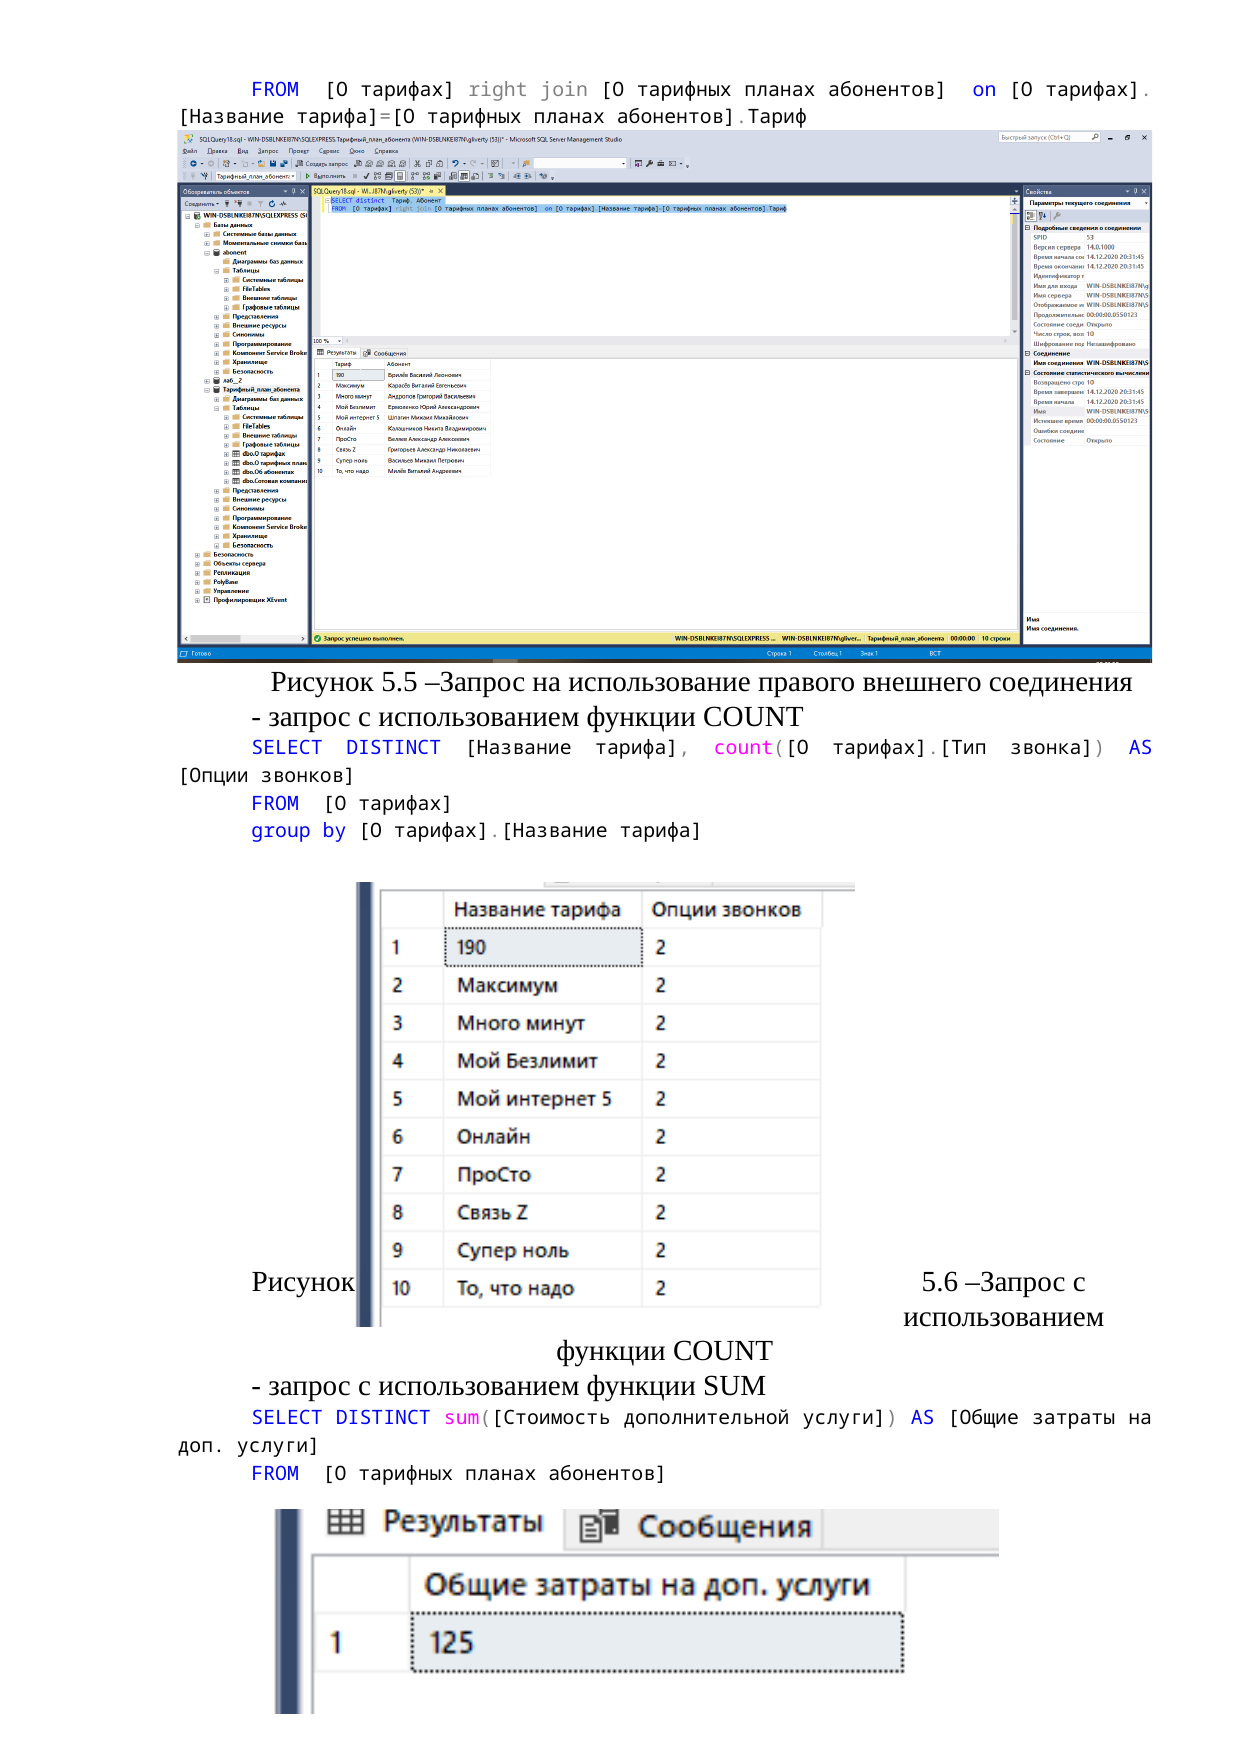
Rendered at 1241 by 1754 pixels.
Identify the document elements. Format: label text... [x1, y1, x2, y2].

text FROM [О тарифах] [177, 789, 1152, 816]
text Рисунок 5.5 –Запрос на использование правого внешнего соединения [177, 663, 1152, 697]
text - запрос с использованием функции COUNT [177, 699, 1152, 732]
picture [177, 130, 1153, 663]
text group by [О тарифах].[Название тарифа] [177, 816, 1152, 843]
picture [273, 1509, 436, 1701]
text FROM [О тарифных планах абонентов] [177, 1459, 1152, 1486]
text - запрос с использованием функции SUM [177, 1368, 1152, 1402]
text SELECT DISTINCT [Название тарифа], count([О тарифах].[Тип звонка]) AS [Опции звонков] [177, 734, 1152, 788]
text Рисунок 5.6 –Запрос с использованием функции COUNT [177, 1264, 1152, 1367]
picture [355, 882, 468, 1327]
text SELECT DISTINCT sum([Стоимость дополнительной услуги]) AS [Общие затраты на доп. услуги] [177, 1403, 1152, 1458]
text FROM [О тарифах] right join [О тарифных планах абонентов] on [О тарифах].[Название тарифа]=[О тарифных планах абонентов].Тариф [177, 75, 1152, 130]
